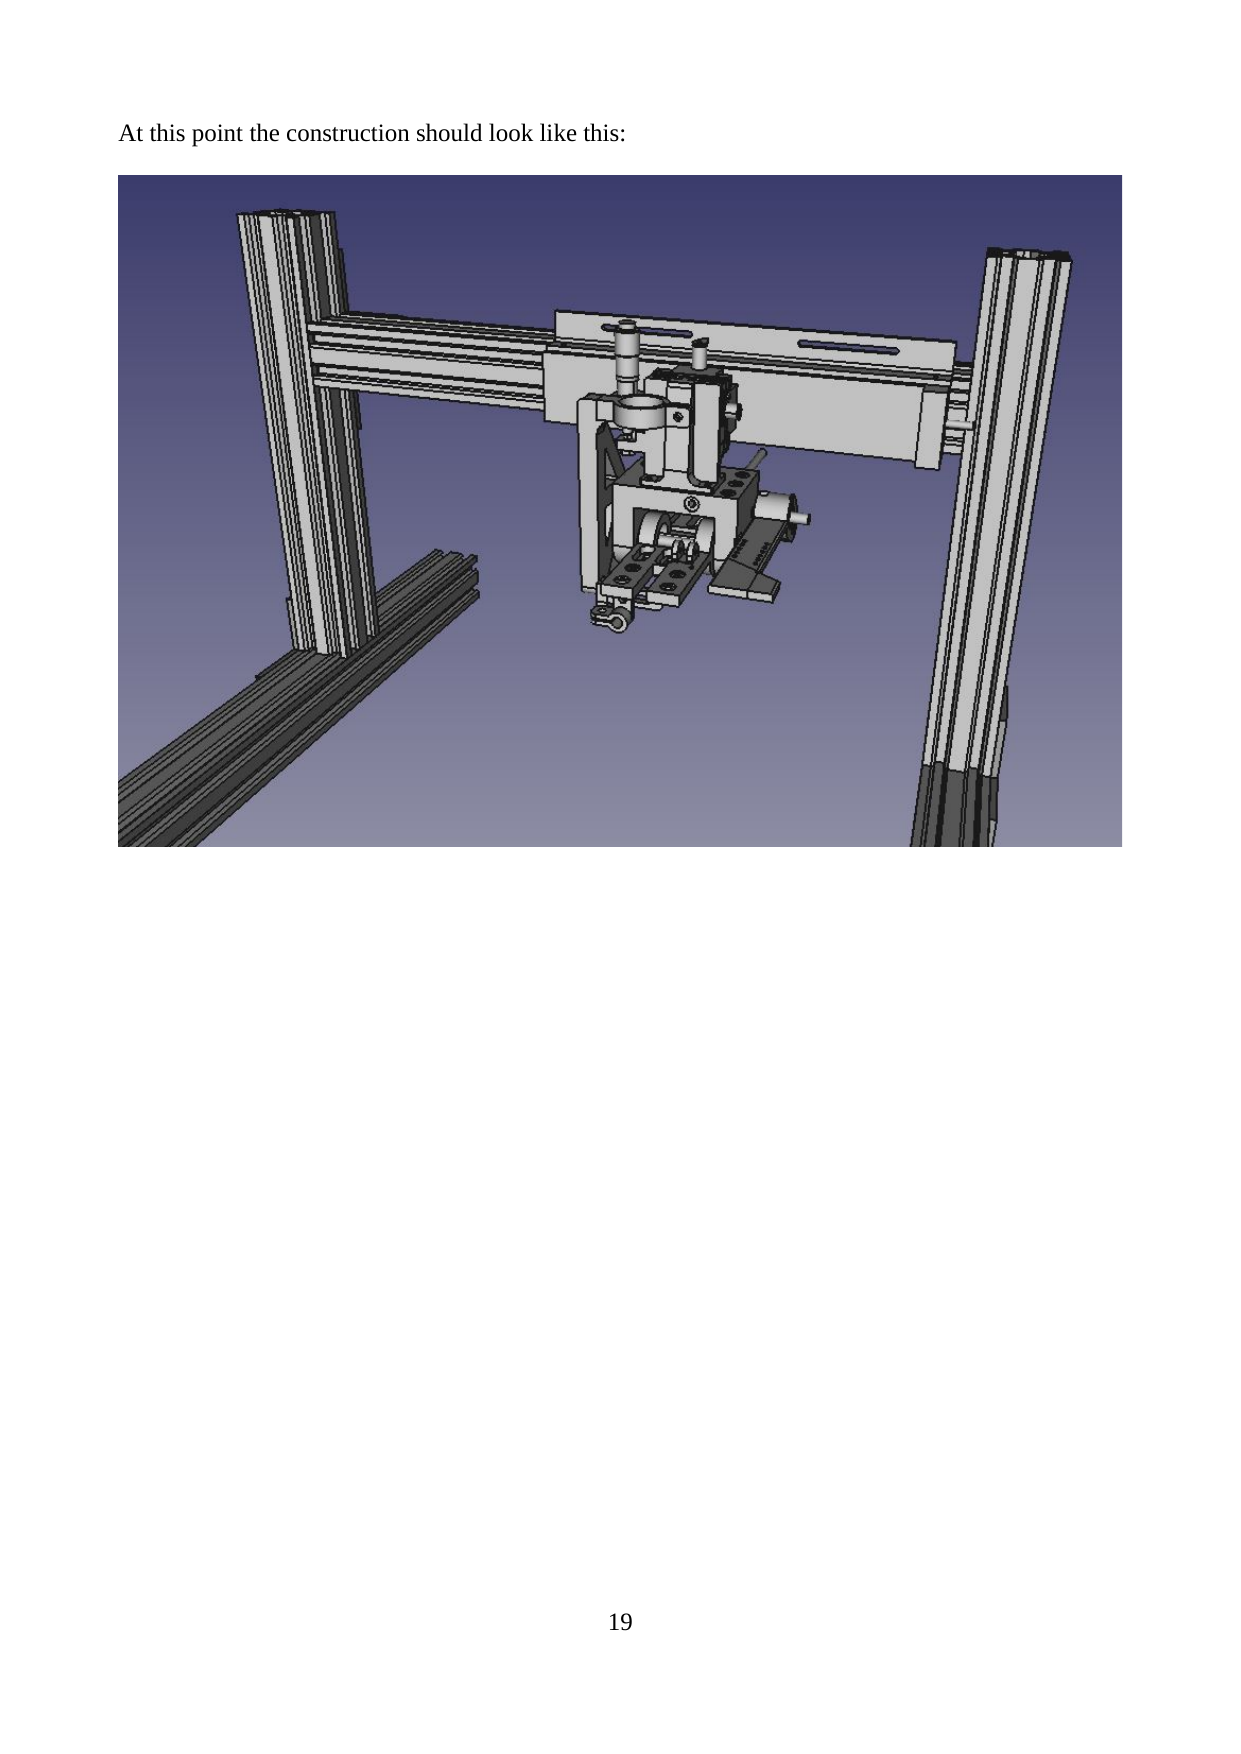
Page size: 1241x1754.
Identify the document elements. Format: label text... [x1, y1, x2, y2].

picture [118, 175, 1123, 847]
text At this point the construction should look like this: [118, 118, 1122, 147]
